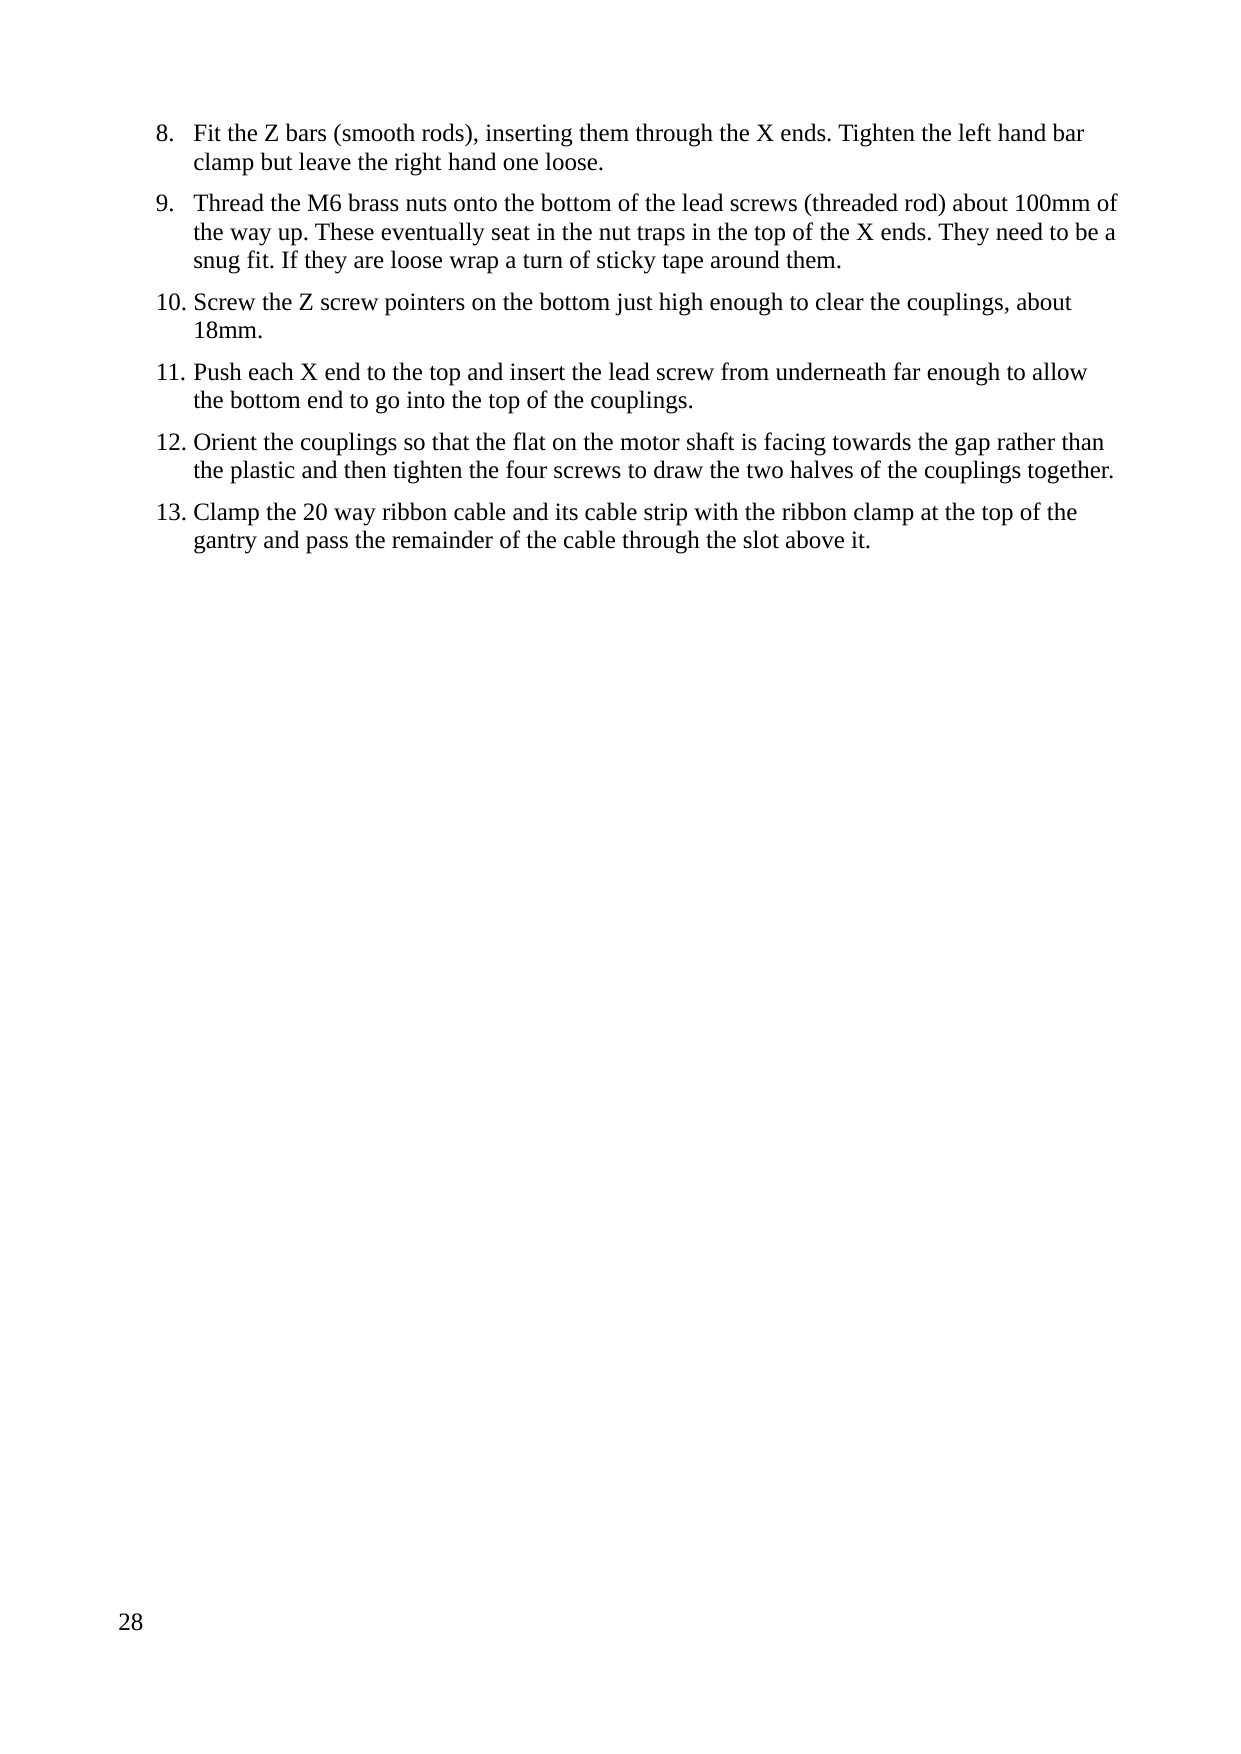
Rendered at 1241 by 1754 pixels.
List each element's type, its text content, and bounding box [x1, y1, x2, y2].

list Orient the couplings so that the flat on the motor shaft is facing towards the gap rather than the plastic and then tighten the four screws to draw the two halves of the couplings together. [156, 427, 1122, 484]
list Screw the Z screw pointers on the bottom just high enough to clear the couplings, about 18mm. [156, 287, 1122, 344]
list Push each X end to the top and insert the lead screw from underneath far enough to allow the bottom end to go into the top of the couplings. [156, 357, 1122, 414]
list Clamp the 20 way ribbon cable and its cable strip with the ribbon clamp at the top of the gantry and pass the remainder of the cable through the slot above it. [156, 497, 1122, 554]
list Fit the Z bars (smooth rods), inserting them through the X ends. Tighten the left hand bar clamp but leave the right hand one loose. [156, 118, 1122, 176]
list Thread the M6 brass nuts onto the bottom of the lead screws (threaded rod) about 100mm of the way up. These eventually seat in the nut traps in the top of the X ends. They need to be a snug fit. If they are loose wrap a turn of sticky tape around them. [156, 188, 1122, 274]
